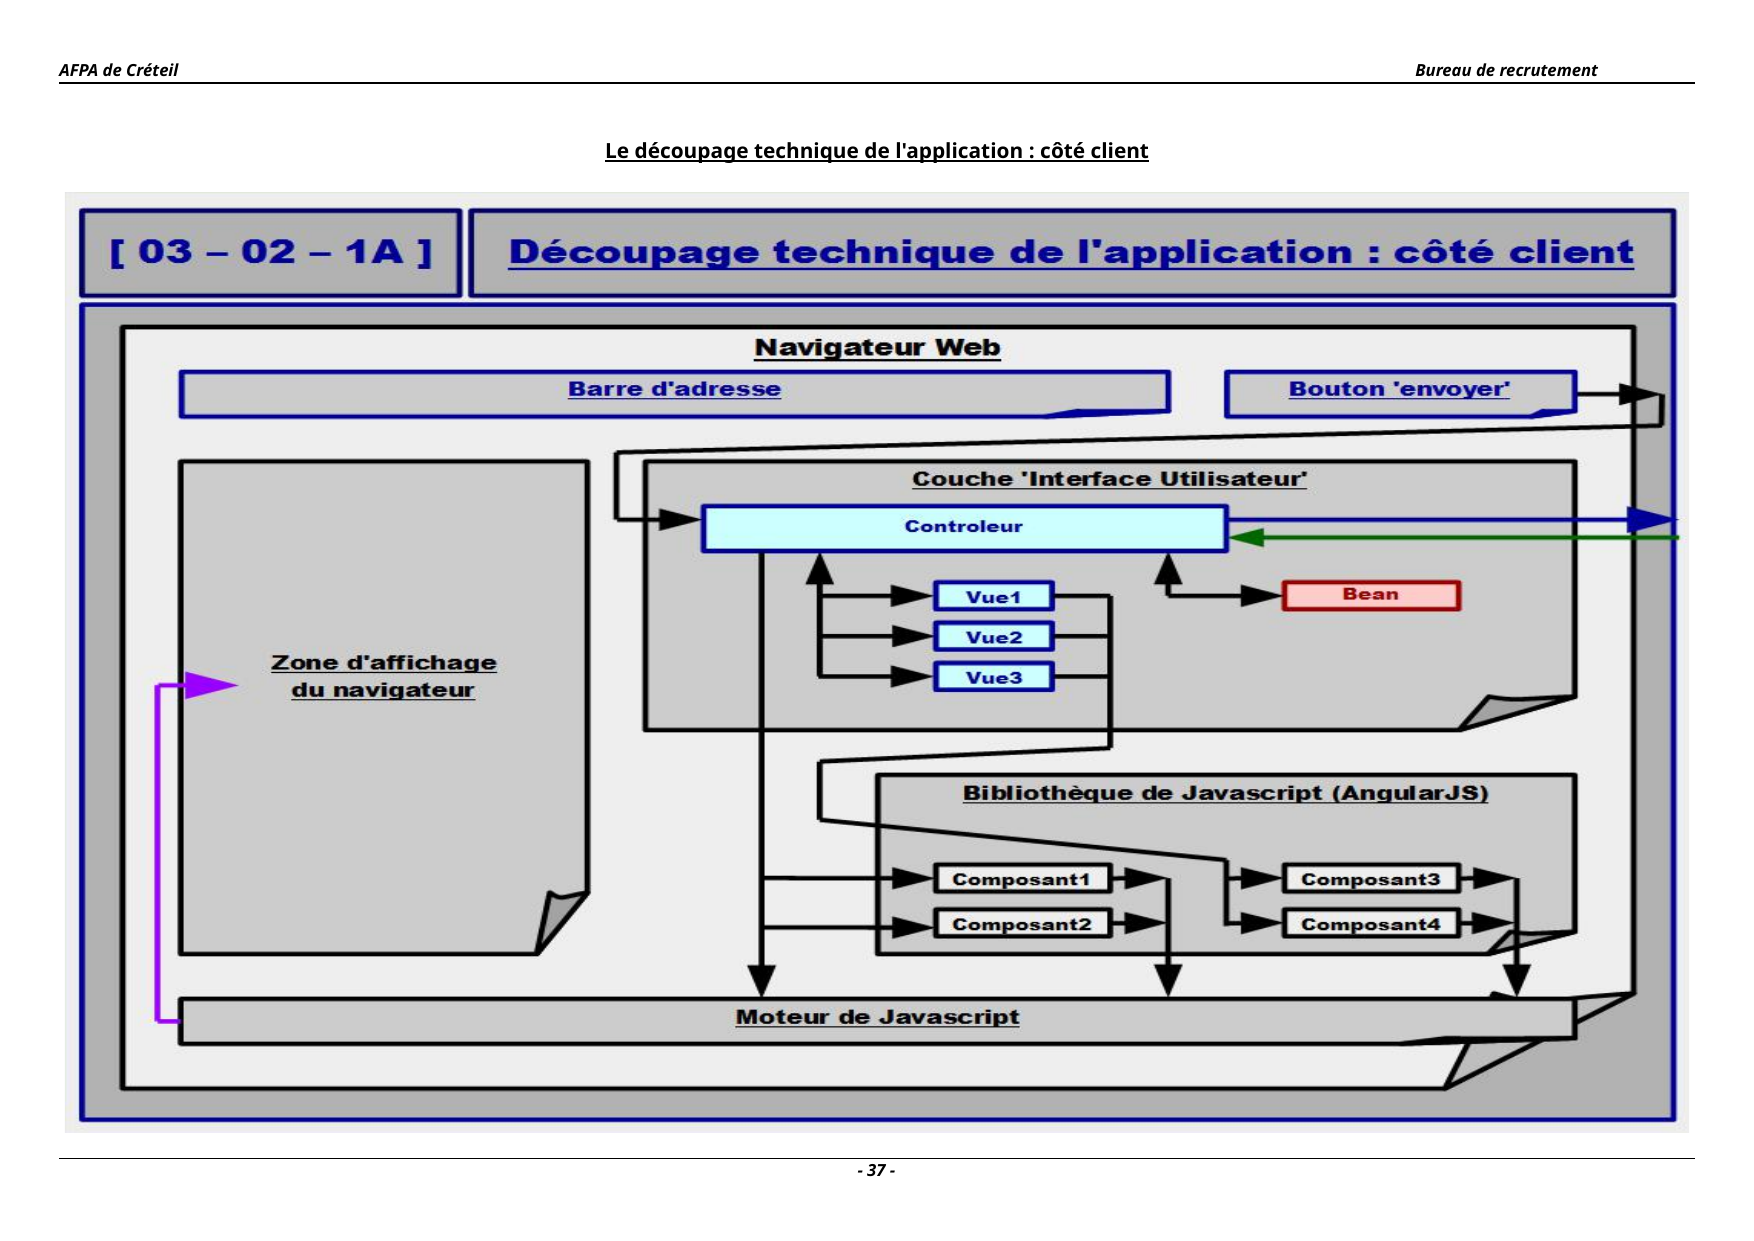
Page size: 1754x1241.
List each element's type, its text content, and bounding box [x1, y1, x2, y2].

picture [64, 192, 1690, 1133]
text Le découpage technique de l'application : côté client [59, 136, 1695, 164]
